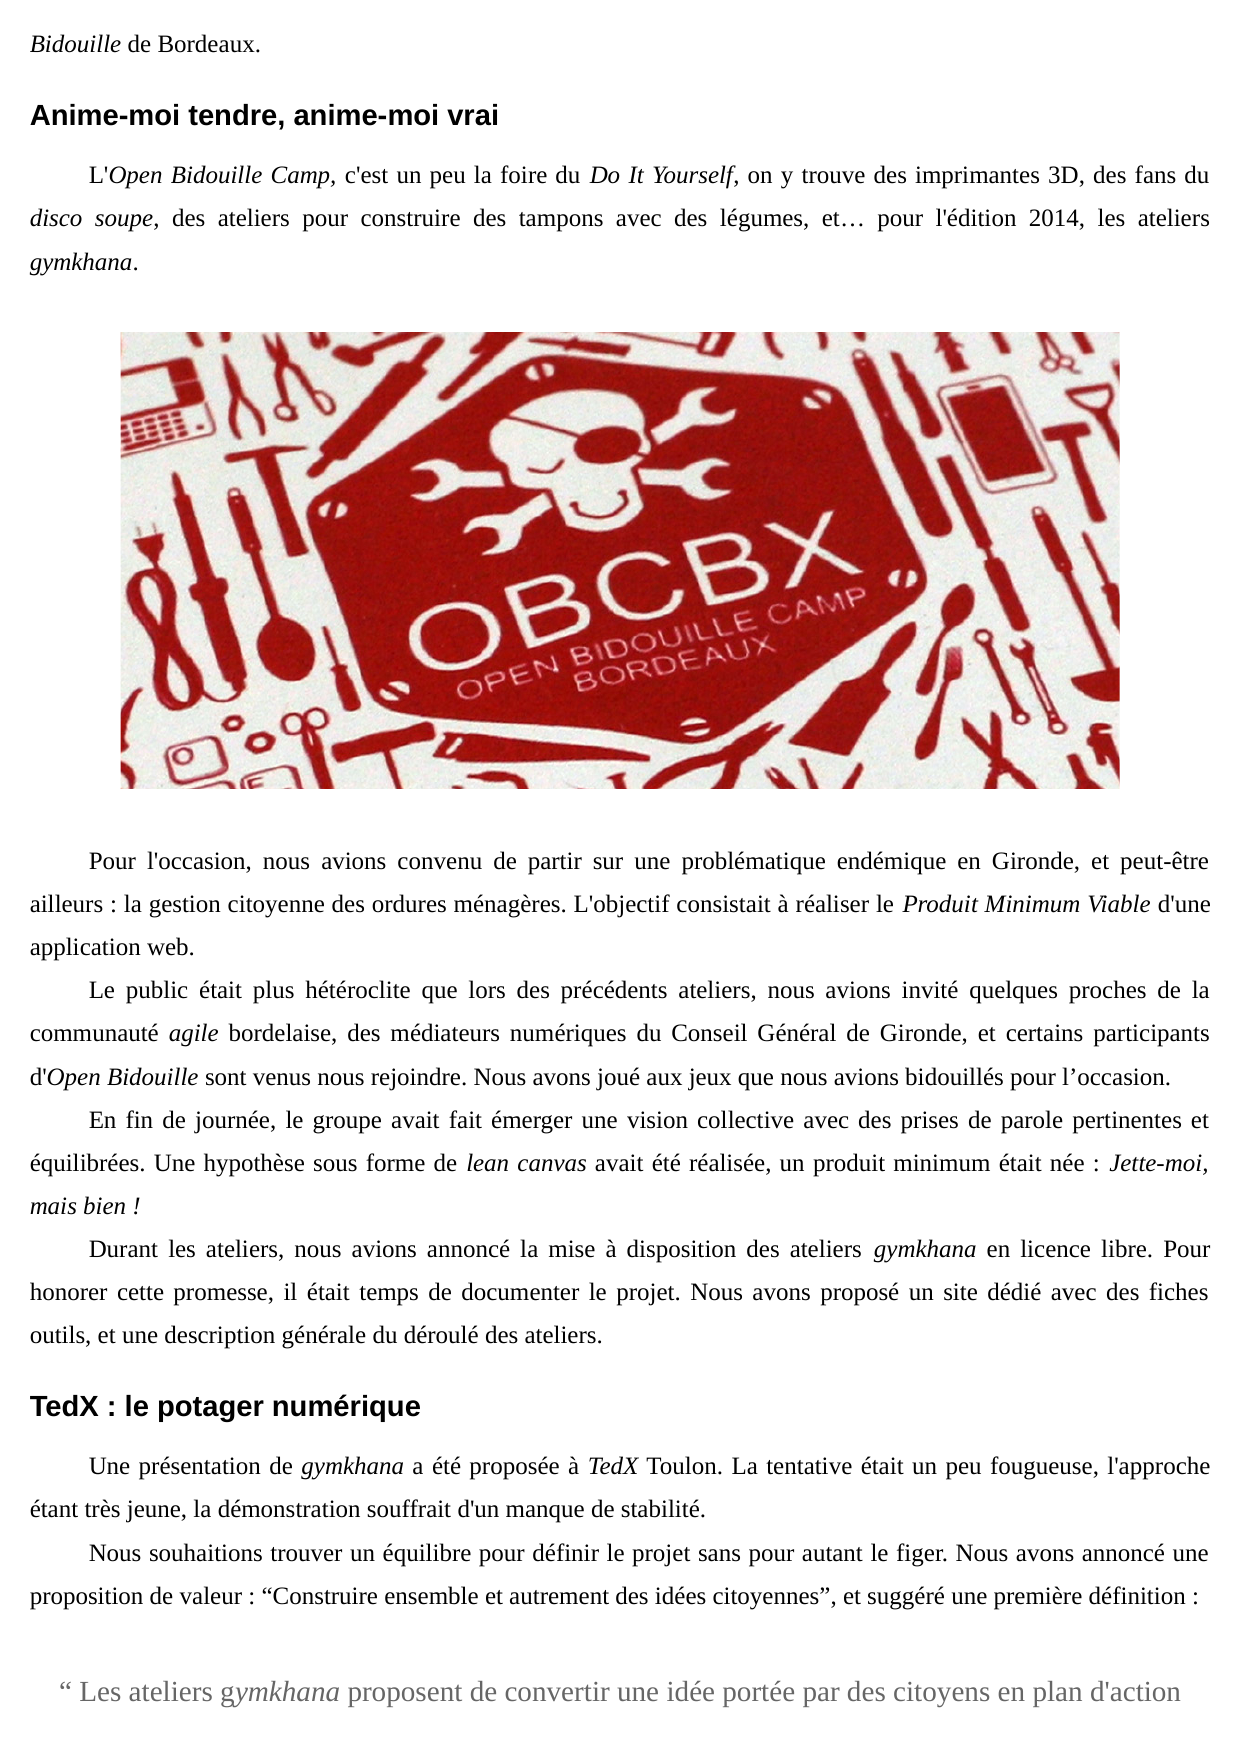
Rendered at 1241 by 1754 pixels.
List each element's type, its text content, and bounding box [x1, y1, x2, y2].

text “ Les ateliers gymkhana proposent de convertir une idée portée par des citoyens en plan d'action [59, 1624, 1181, 1708]
text Pour l'occasion, nous avions convenu de partir sur une problématique endémique en Gironde, et peut-être ailleurs : la gestion citoyenne des ordures ménagères. L'objectif consistait à réaliser le Produit Minimum Viable d'une application web. [29, 846, 1211, 961]
picture [120, 332, 1120, 789]
subtitle TedX : le potager numérique [29, 1388, 1211, 1422]
text Nous souhaitions trouver un équilibre pour définir le projet sans pour autant le figer. Nous avons annoncé une proposition de valeur : “Construire ensemble et autrement des idées citoyennes”, et suggéré une première définition : [29, 1538, 1211, 1609]
text L'Open Bidouille Camp, c'est un peu la foire du Do It Yourself, on y trouve des imprimantes 3D, des fans du disco soupe, des ateliers pour construire des tampons avec des légumes, et… pour l'édition 2014, les ateliers gymkhana. [29, 160, 1211, 275]
text Le public était plus hétéroclite que lors des précédents ateliers, nous avions invité quelques proches de la communauté agile bordelaise, des médiateurs numériques du Conseil Général de Gironde, et certains participants d'Open Bidouille sont venus nous rejoindre. Nous avons joué aux jeux que nous avions bidouillés pour l’occasion. [29, 975, 1211, 1090]
subtitle Anime-moi tendre, anime-moi vrai [29, 98, 1211, 131]
text En fin de journée, le groupe avait fait émerger une vision collective avec des prises de parole pertinentes et équilibrées. Une hypothèse sous forme de lean canvas avait été réalisée, un produit minimum était née : Jette-moi, mais bien ! [29, 1105, 1211, 1220]
text Durant les ateliers, nous avions annoncé la mise à disposition des ateliers gymkhana en licence libre. Pour honorer cette promesse, il était temps de documenter le projet. Nous avons proposé un site dédié avec des fiches outils, et une description générale du déroulé des ateliers. [29, 1234, 1211, 1349]
text Bidouille de Bordeaux. [29, 29, 1211, 58]
text Une présentation de gymkhana a été proposée à TedX Toulon. La tentative était un peu fougueuse, l'approche étant très jeune, la démonstration souffrait d'un manque de stabilité. [29, 1451, 1211, 1523]
